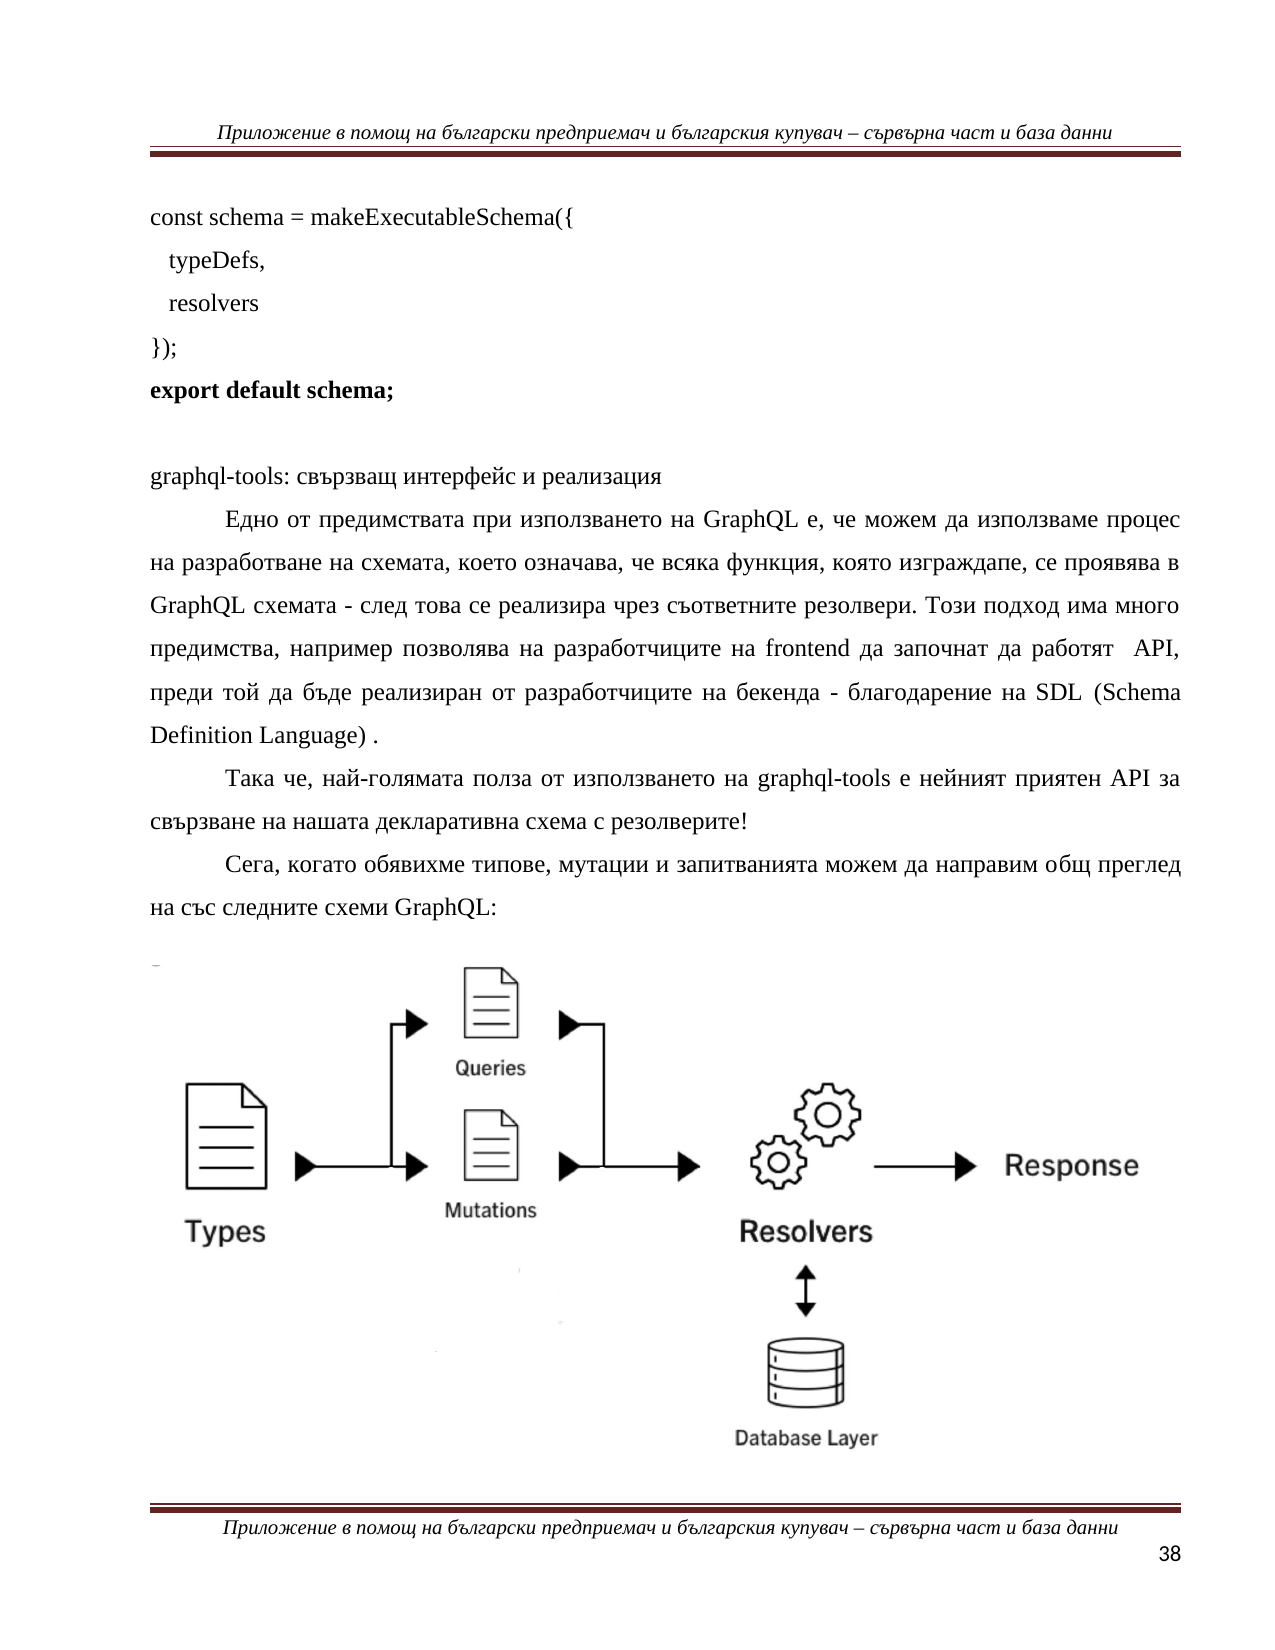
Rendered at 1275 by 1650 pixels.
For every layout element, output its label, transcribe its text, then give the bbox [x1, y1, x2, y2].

text Едно от предимствата при използването на GraphQL е, че можем да използваме процес на разработване на схемата, което означава, че всяка функция, която изграждапе, се проявява в GraphQL схемата - след това се реализира чрез съответните резолвери. Този подход има много предимства, например позволява на разработчиците на frontend да започнат да работят API, преди той да бъде реализиран от разработчиците на бекенда - благодарение на SDL (Schema Definition Language) . [150, 504, 1181, 748]
text Сега, когато обявихме типове, мутации и запитванията можем да направим общ преглед на със следните схеми GraphQL: [150, 849, 1181, 921]
text resolvers [150, 288, 1181, 317]
picture [150, 965, 1182, 1473]
text const schema = makeExecutableSchema({ [150, 202, 1181, 231]
text typeDefs, [150, 245, 1181, 274]
text export default schema; [150, 375, 1181, 403]
text Така че, най-голямата полза от използването на graphql-tools е нейният приятен API за свързване на нашата декларативна схема с резолверите! [150, 763, 1181, 835]
text }); [150, 332, 1181, 360]
text graphql-tools: свързващ интерфейс и реализация [150, 461, 1181, 490]
